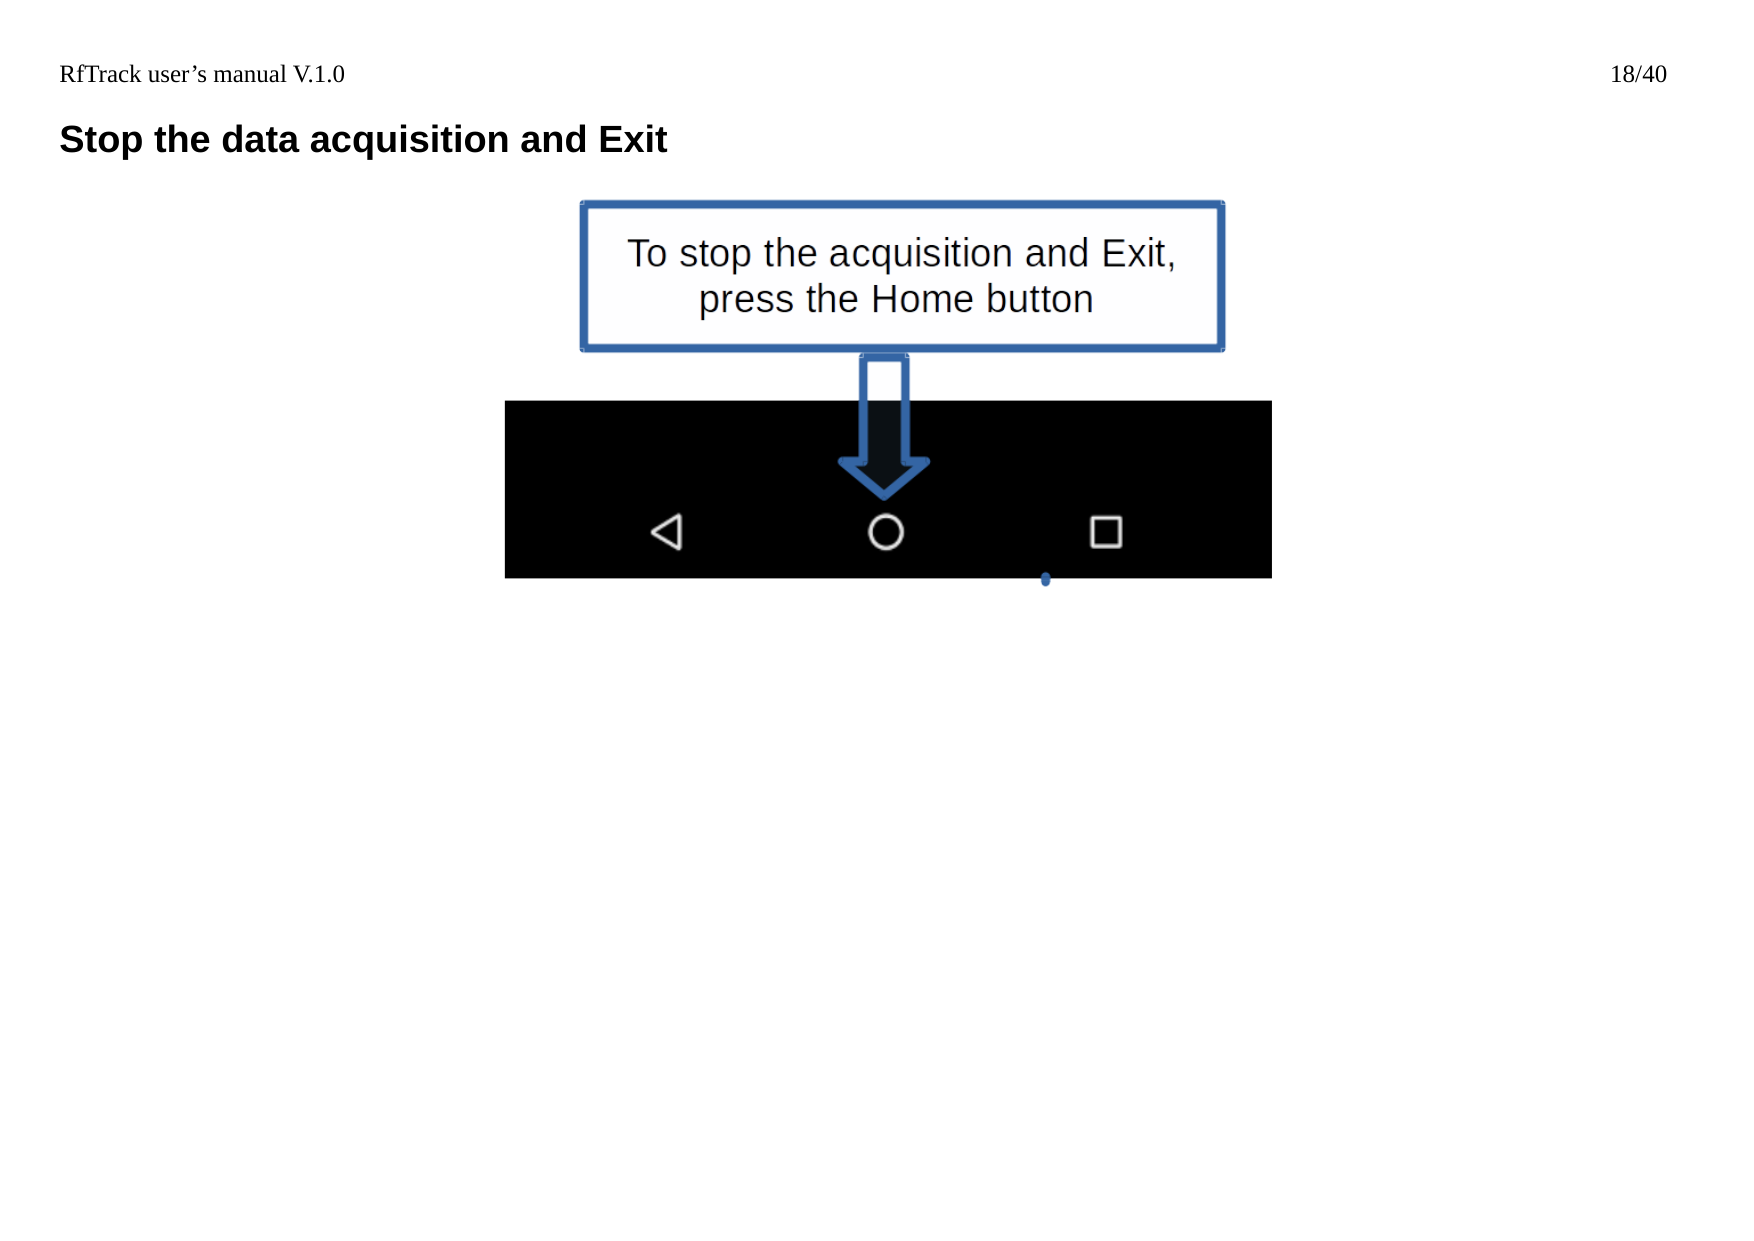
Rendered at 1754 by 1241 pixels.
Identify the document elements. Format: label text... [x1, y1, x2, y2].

subtitle Stop the data acquisition and Exit [59, 117, 1695, 161]
picture [434, 173, 1320, 629]
